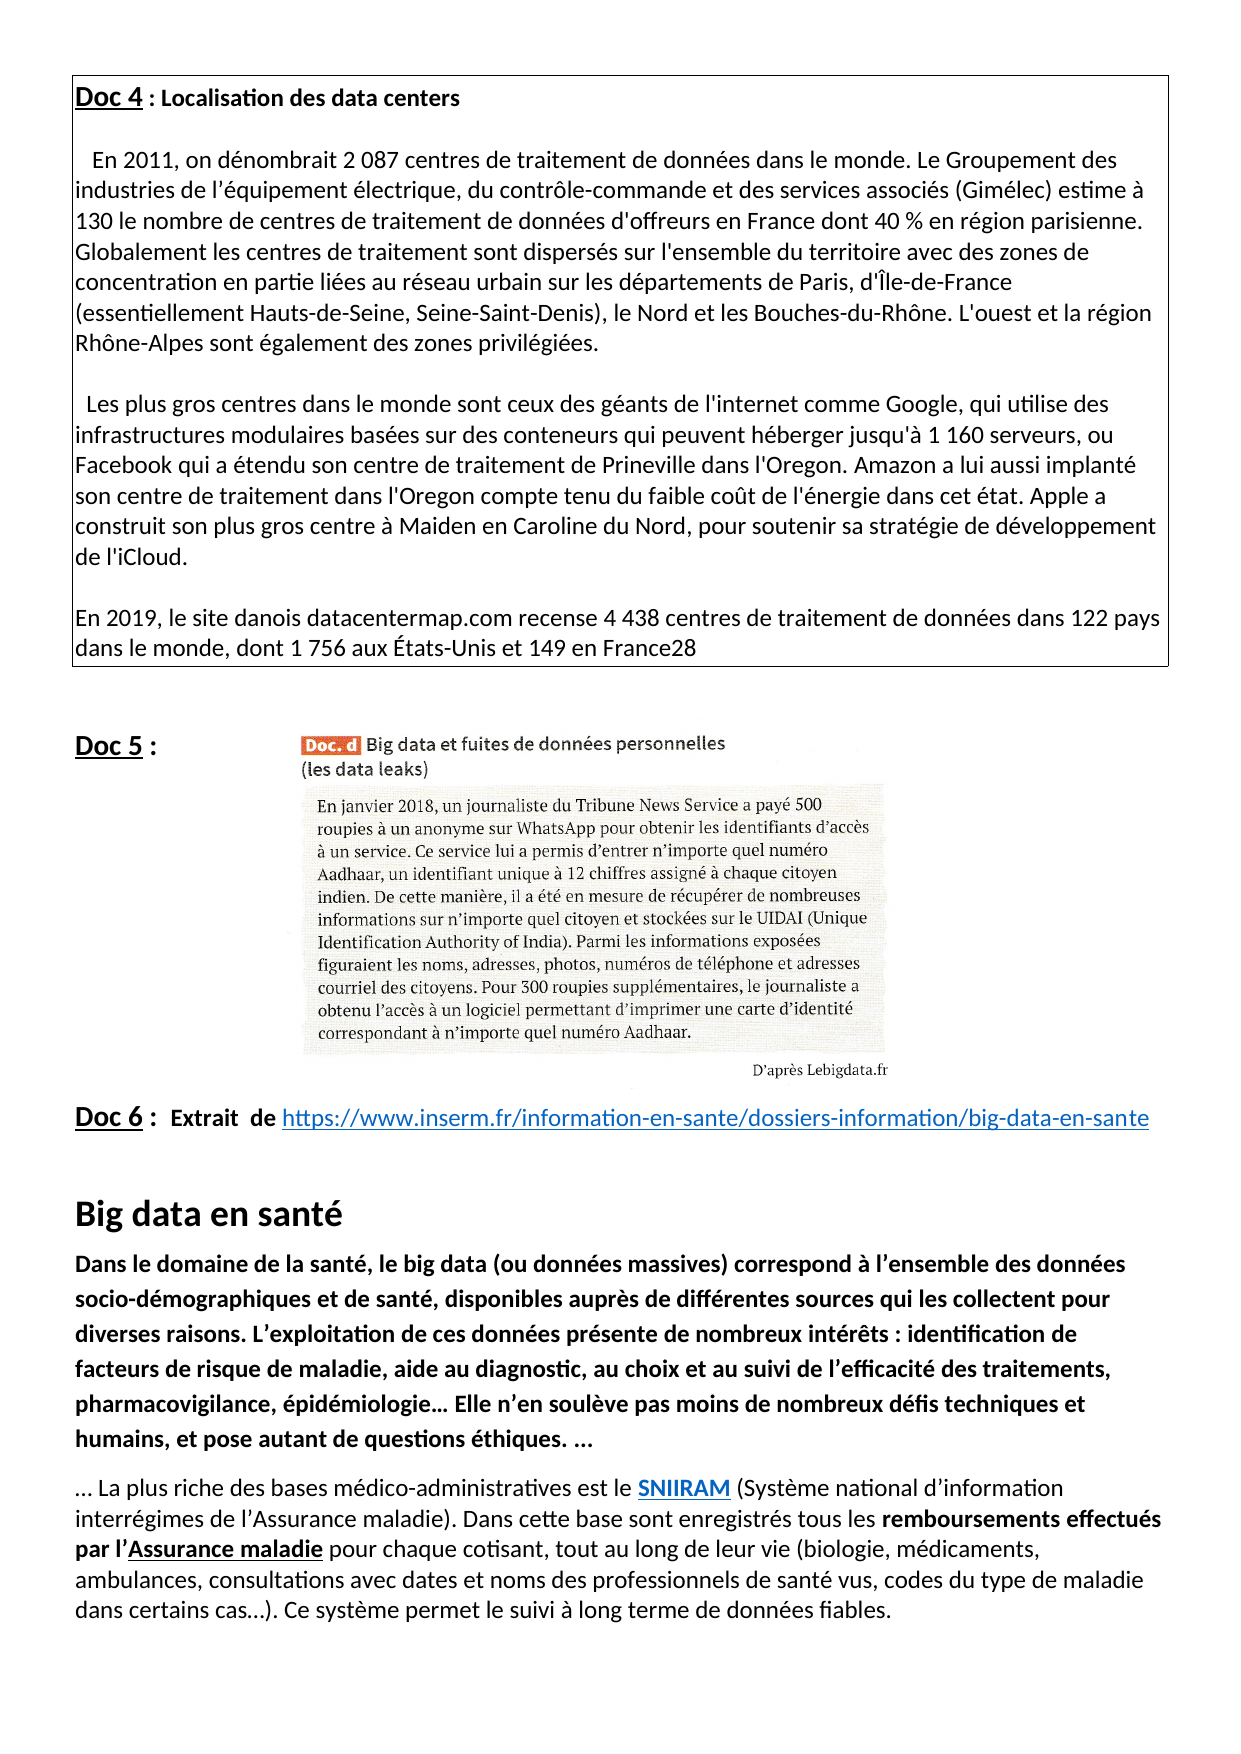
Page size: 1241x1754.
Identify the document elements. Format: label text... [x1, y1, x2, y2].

text Doc 5 : [75, 727, 286, 763]
text Dans le domaine de la santé, le big data (ou données massives) correspond à l’ensemble des données socio-démographiques et de santé, disponibles auprès de différentes sources qui les collectent pour diverses raisons. L’exploitation de ces données présente de nombreux intérêts : identification de facteurs de risque de maladie, aide au diagnostic, au choix et au suivi de l’efficacité des traitements, pharmacovigilance, épidémiologie… Elle n’en soulève pas moins de nombreux défis techniques et humains, et pose autant de questions éthiques. ... [75, 1248, 1165, 1453]
text Les plus gros centres dans le monde sont ceux des géants de l'internet comme Google, qui utilise des infrastructures modulaires basées sur des conteneurs qui peuvent héberger jusqu'à 1 160 serveurs, ou Facebook qui a étendu son centre de traitement de Prineville dans l'Oregon. Amazon a lui aussi implanté son centre de traitement dans l'Oregon compte tenu du faible coût de l'énergie dans cet état. Apple a construit son plus gros centre à Maiden en Caroline du Nord, pour soutenir sa stratégie de développement de l'iCloud. [75, 388, 1165, 571]
text En 2011, on dénombrait 2 087 centres de traitement de données dans le monde. Le Groupement des industries de l’équipement électrique, du contrôle-commande et des services associés (Gimélec) estime à 130 le nombre de centres de traitement de données d'offreurs en France dont 40 % en région parisienne. Globalement les centres de traitement sont dispersés sur l'ensemble du territoire avec des zones de concentration en partie liées au réseau urbain sur les départements de Paris, d'Île-de-France (essentiellement Hauts-de-Seine, Seine-Saint-Denis), le Nord et les Bouches-du-Rhône. L'ouest et la région Rhône-Alpes sont également des zones privilégiées. [75, 144, 1165, 358]
picture [286, 717, 901, 772]
text Doc 6 : Extrait de https://www.inserm.fr/information-en-sante/dossiers-information/big-data-en-sante [75, 1098, 1165, 1134]
subtitle Big data en santé [75, 1189, 1165, 1235]
text En 2019, le site danois datacentermap.com recense 4 438 centres de traitement de données dans 122 pays dans le monde, dont 1 756 aux États-Unis et 149 en France28 [73, 599, 1168, 666]
text Doc 4 : Localisation des data centers [73, 76, 1168, 114]
text … La plus riche des bases médico-administratives est le SNIIRAM (Système national d’information interrégimes de l’Assurance maladie). Dans cette base sont enregistrés tous les remboursements effectués par l’Assurance maladie pour chaque cotisant, tout au long de leur vie (biologie, médicaments, ambulances, consultations avec dates et noms des professionnels de santé vus, codes du type de maladie dans certains cas…). Ce système permet le suivi à long terme de données fiables. [75, 1472, 1165, 1625]
text [901, 727, 1165, 763]
